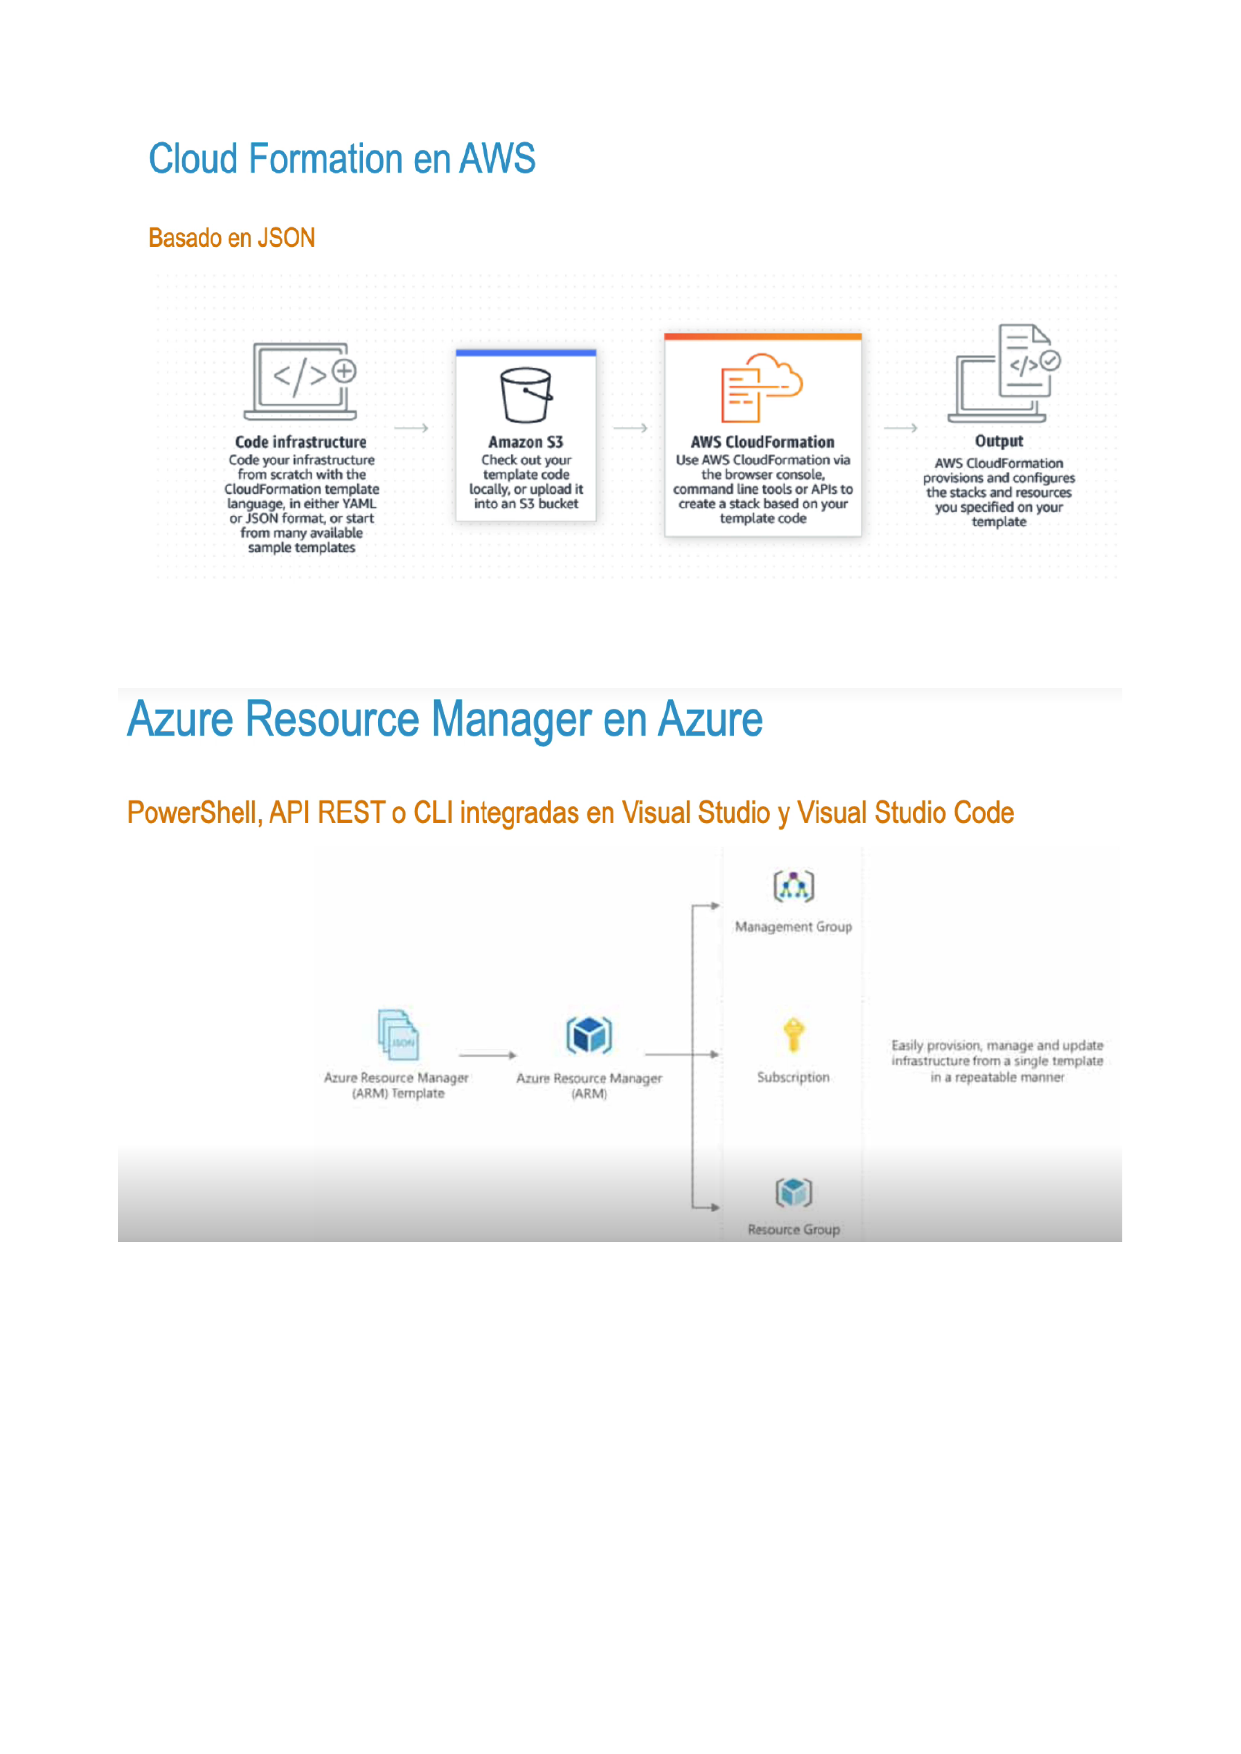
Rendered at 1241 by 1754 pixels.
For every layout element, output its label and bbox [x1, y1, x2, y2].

picture [118, 688, 1123, 1242]
picture [118, 118, 1123, 602]
